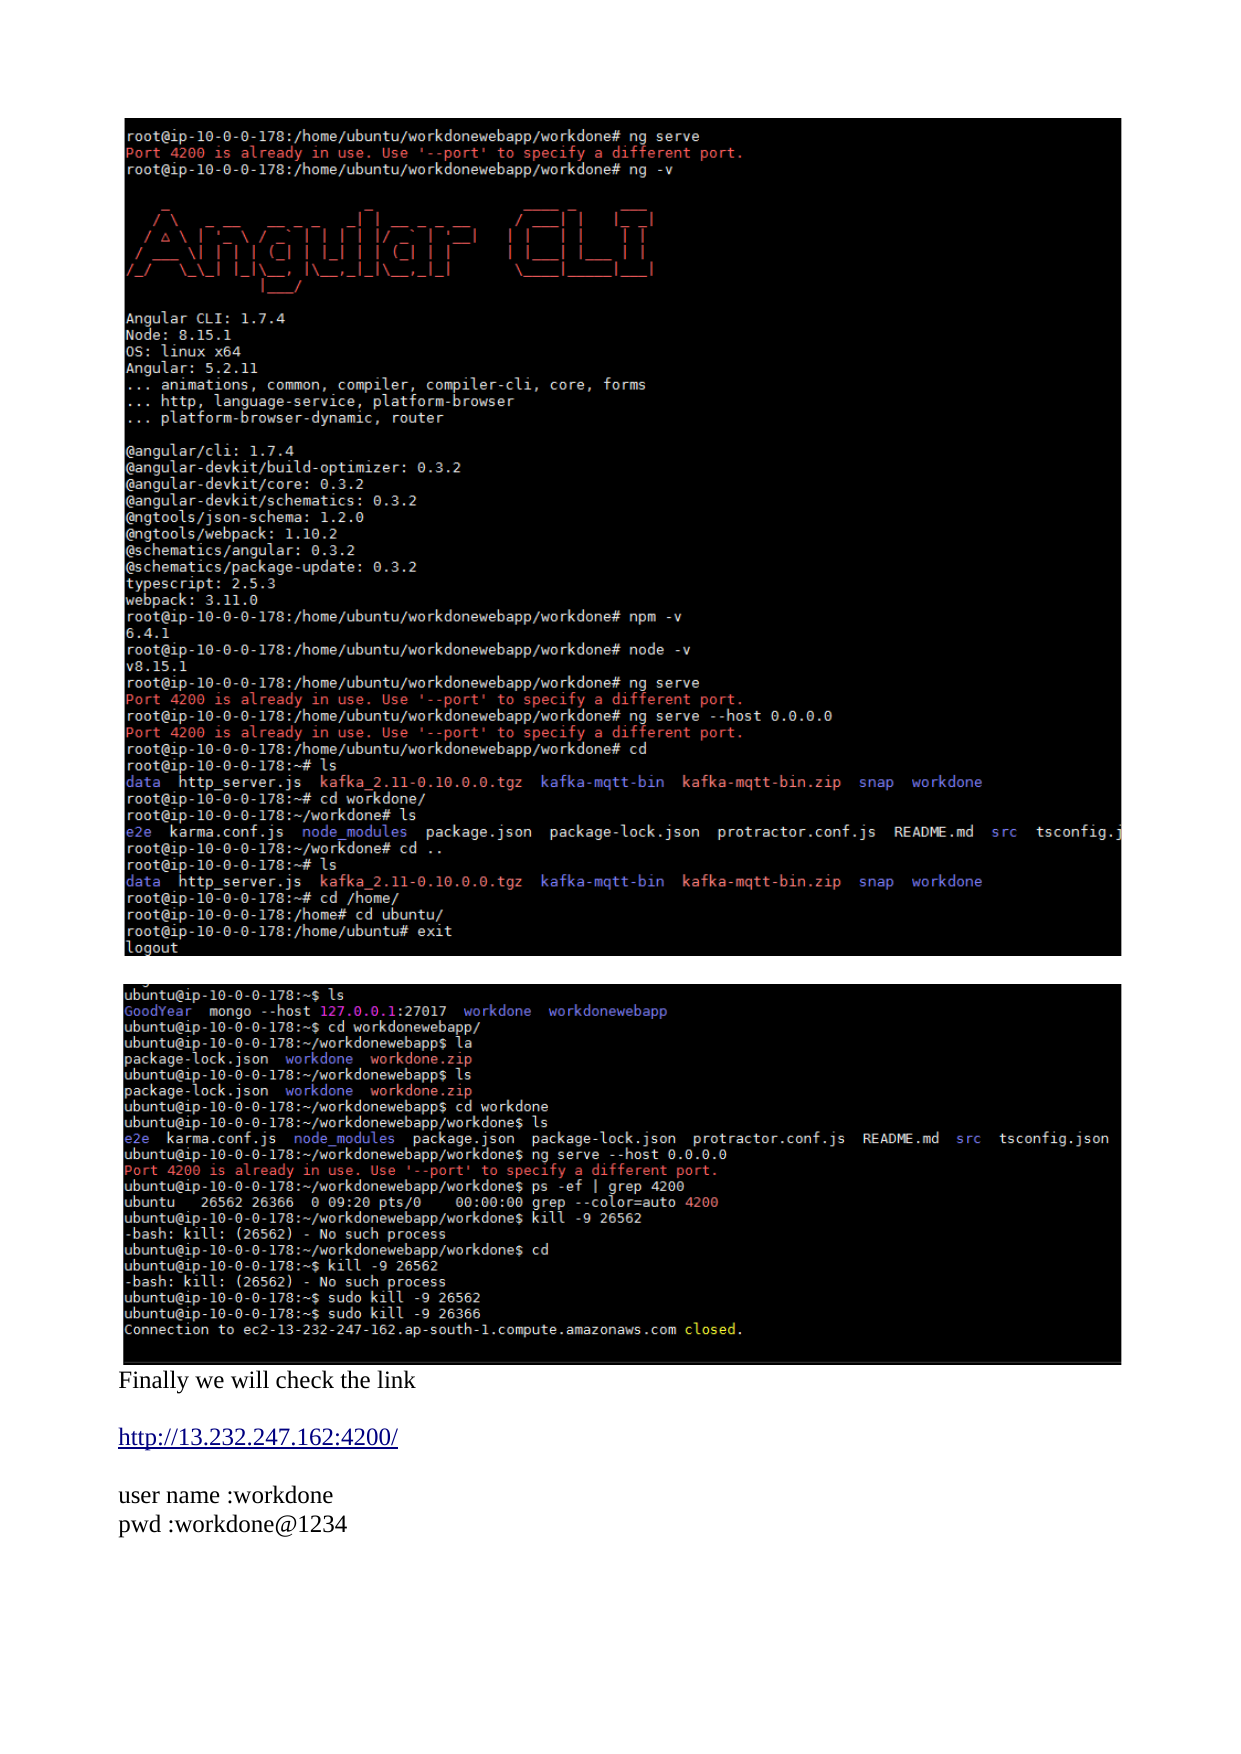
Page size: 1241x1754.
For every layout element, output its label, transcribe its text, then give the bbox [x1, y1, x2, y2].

text http://13.232.247.162:4200/ [118, 1422, 1122, 1451]
picture [118, 984, 1122, 1365]
text user name :workdone [118, 1480, 1122, 1509]
picture [118, 118, 1122, 956]
text Finally we will check the link [118, 1365, 1122, 1394]
text pwd :workdone@1234 [118, 1509, 1122, 1537]
